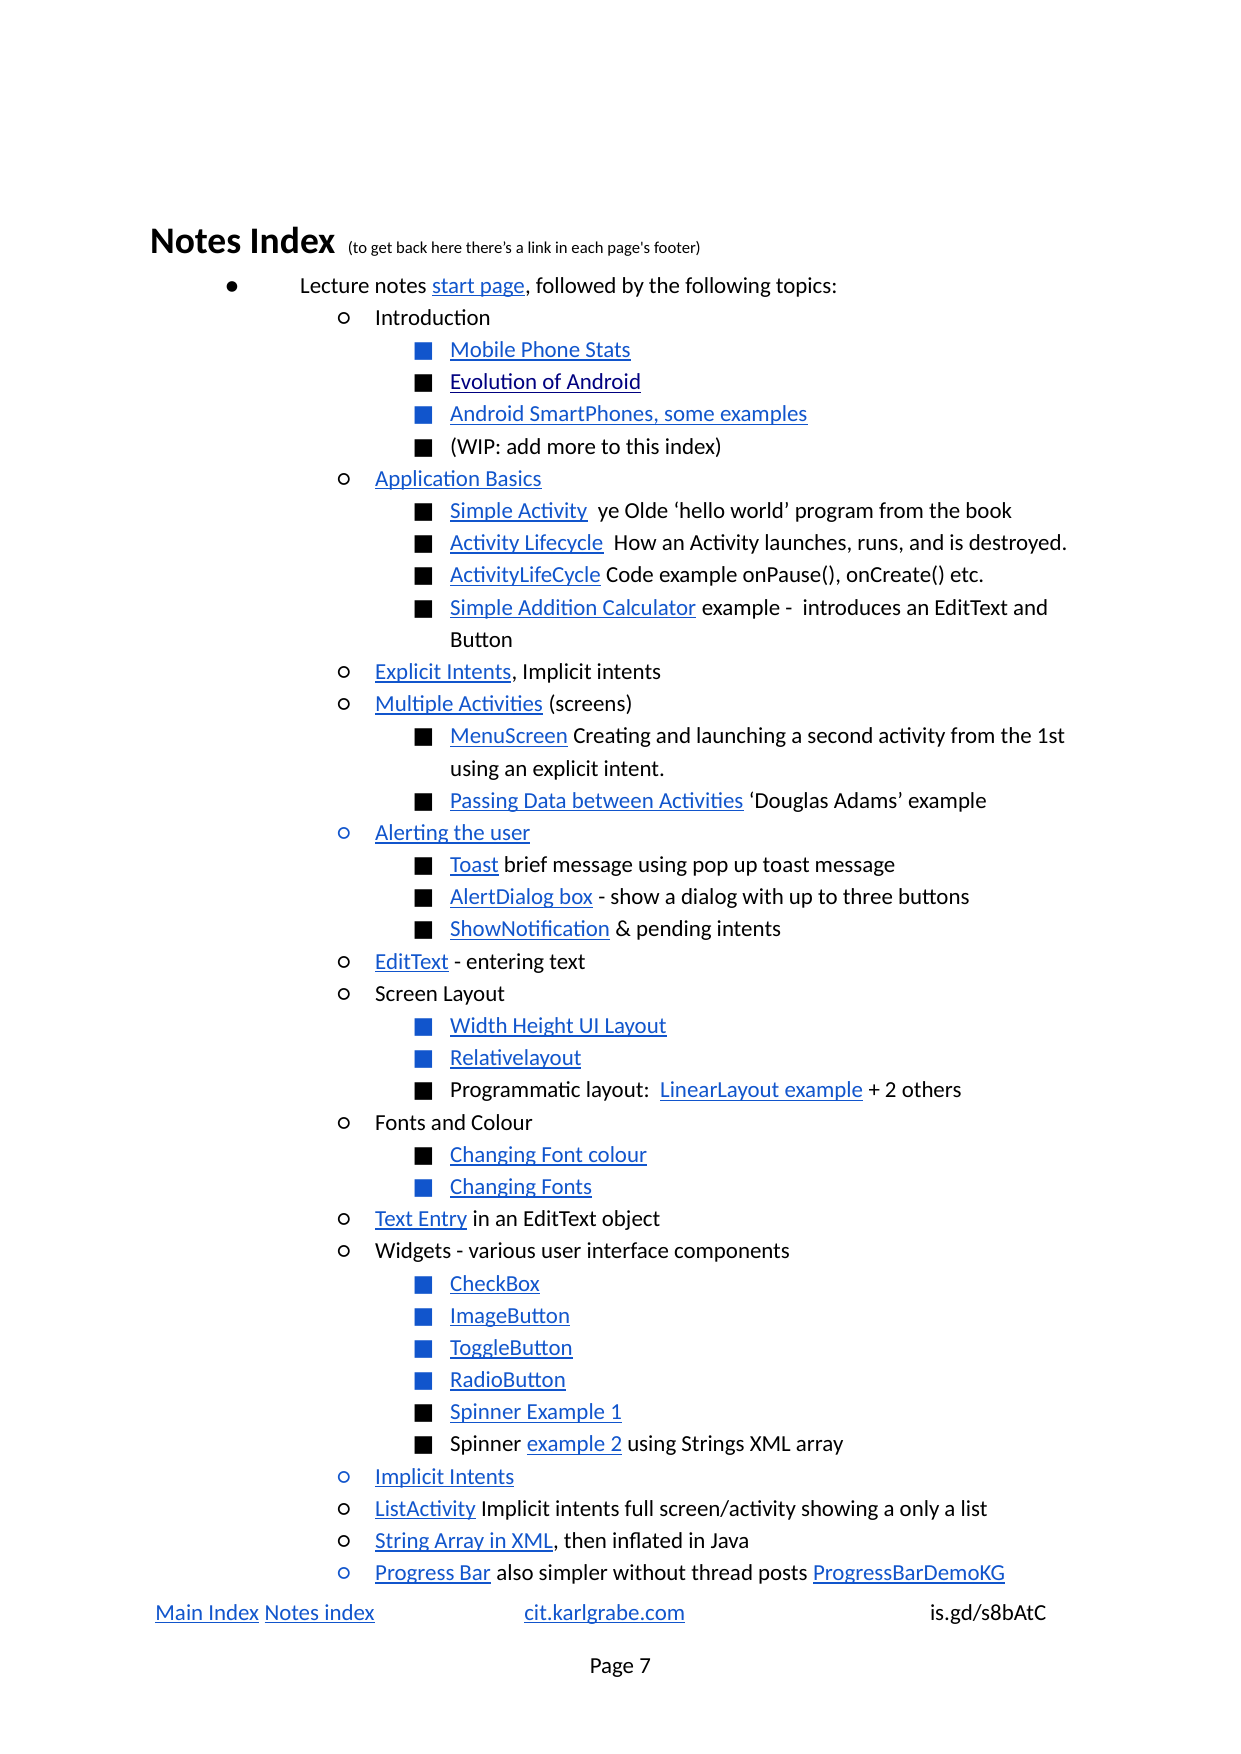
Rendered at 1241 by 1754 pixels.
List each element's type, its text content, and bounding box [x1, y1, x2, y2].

list (WIP: add more to this index) [412, 432, 1090, 460]
list Spinner Example 1 [412, 1397, 1090, 1425]
list RadioButton [412, 1365, 1090, 1393]
list ShowNotification & pending intents [412, 914, 1090, 943]
list Simple Activity ye Olde ‘hello world’ program from the book [412, 496, 1090, 524]
list Application Basics [337, 464, 1090, 492]
list Width Height UI Layout [412, 1011, 1090, 1039]
list Alerting the user [337, 818, 1090, 846]
list Activity Lifecycle How an Activity launches, runs, and is destroyed. [412, 528, 1090, 556]
list Android SmartPhones, some examples [412, 399, 1090, 428]
list Lecture notes start page, followed by the following topics: [225, 271, 1090, 299]
list Screen Layout [337, 979, 1090, 1007]
list Implicit Intents [337, 1462, 1090, 1490]
list Multiple Activities (screens) [337, 689, 1090, 717]
list Introduction [337, 303, 1090, 331]
list Relativelayout [412, 1043, 1090, 1071]
list Spinner example 2 using Strings XML array [412, 1429, 1090, 1458]
list Changing Font colour [412, 1140, 1090, 1168]
list AlertDialog box - show a dialog with up to three buttons [412, 882, 1090, 910]
list Evolution of Android [412, 367, 1090, 395]
list Programmatic layout: LinearLayout example + 2 others [412, 1076, 1090, 1103]
list Passing Data between Activities ‘Douglas Adams’ example [412, 786, 1090, 814]
list Widgets - various user interface components [337, 1236, 1090, 1264]
list Changing Fonts [412, 1172, 1090, 1200]
list Fonts and Colour [337, 1108, 1090, 1136]
list String Array in XML, then inflated in Java [337, 1526, 1090, 1554]
list Toast brief message using pop up toast message [412, 850, 1090, 878]
list Simple Addition Calculator example - introduces an EditText and Button [412, 593, 1090, 653]
list ListActivity Implicit intents full screen/activity showing a only a list [337, 1494, 1090, 1522]
list ToggleButton [412, 1333, 1090, 1361]
list Mobile Phone Stats [412, 335, 1090, 363]
list ImageButton [412, 1301, 1090, 1329]
list CheckBox [412, 1269, 1090, 1297]
list MenuScreen Creating and launching a second activity from the 1st using an explicit intent. [412, 721, 1090, 782]
list Explicit Intents, Implicit intents [337, 657, 1090, 685]
list ActivityLifeCycle Code example onPause(), onCreate() etc. [412, 561, 1090, 588]
subtitle Notes Index (to get back here there’s a link in each page's footer) [150, 217, 1090, 262]
list Progress Bar also simpler without thread posts ProgressBarDemoKG [337, 1558, 1090, 1586]
list EditText - entering text [337, 947, 1090, 975]
list Text Entry in an EditText object [337, 1204, 1090, 1232]
